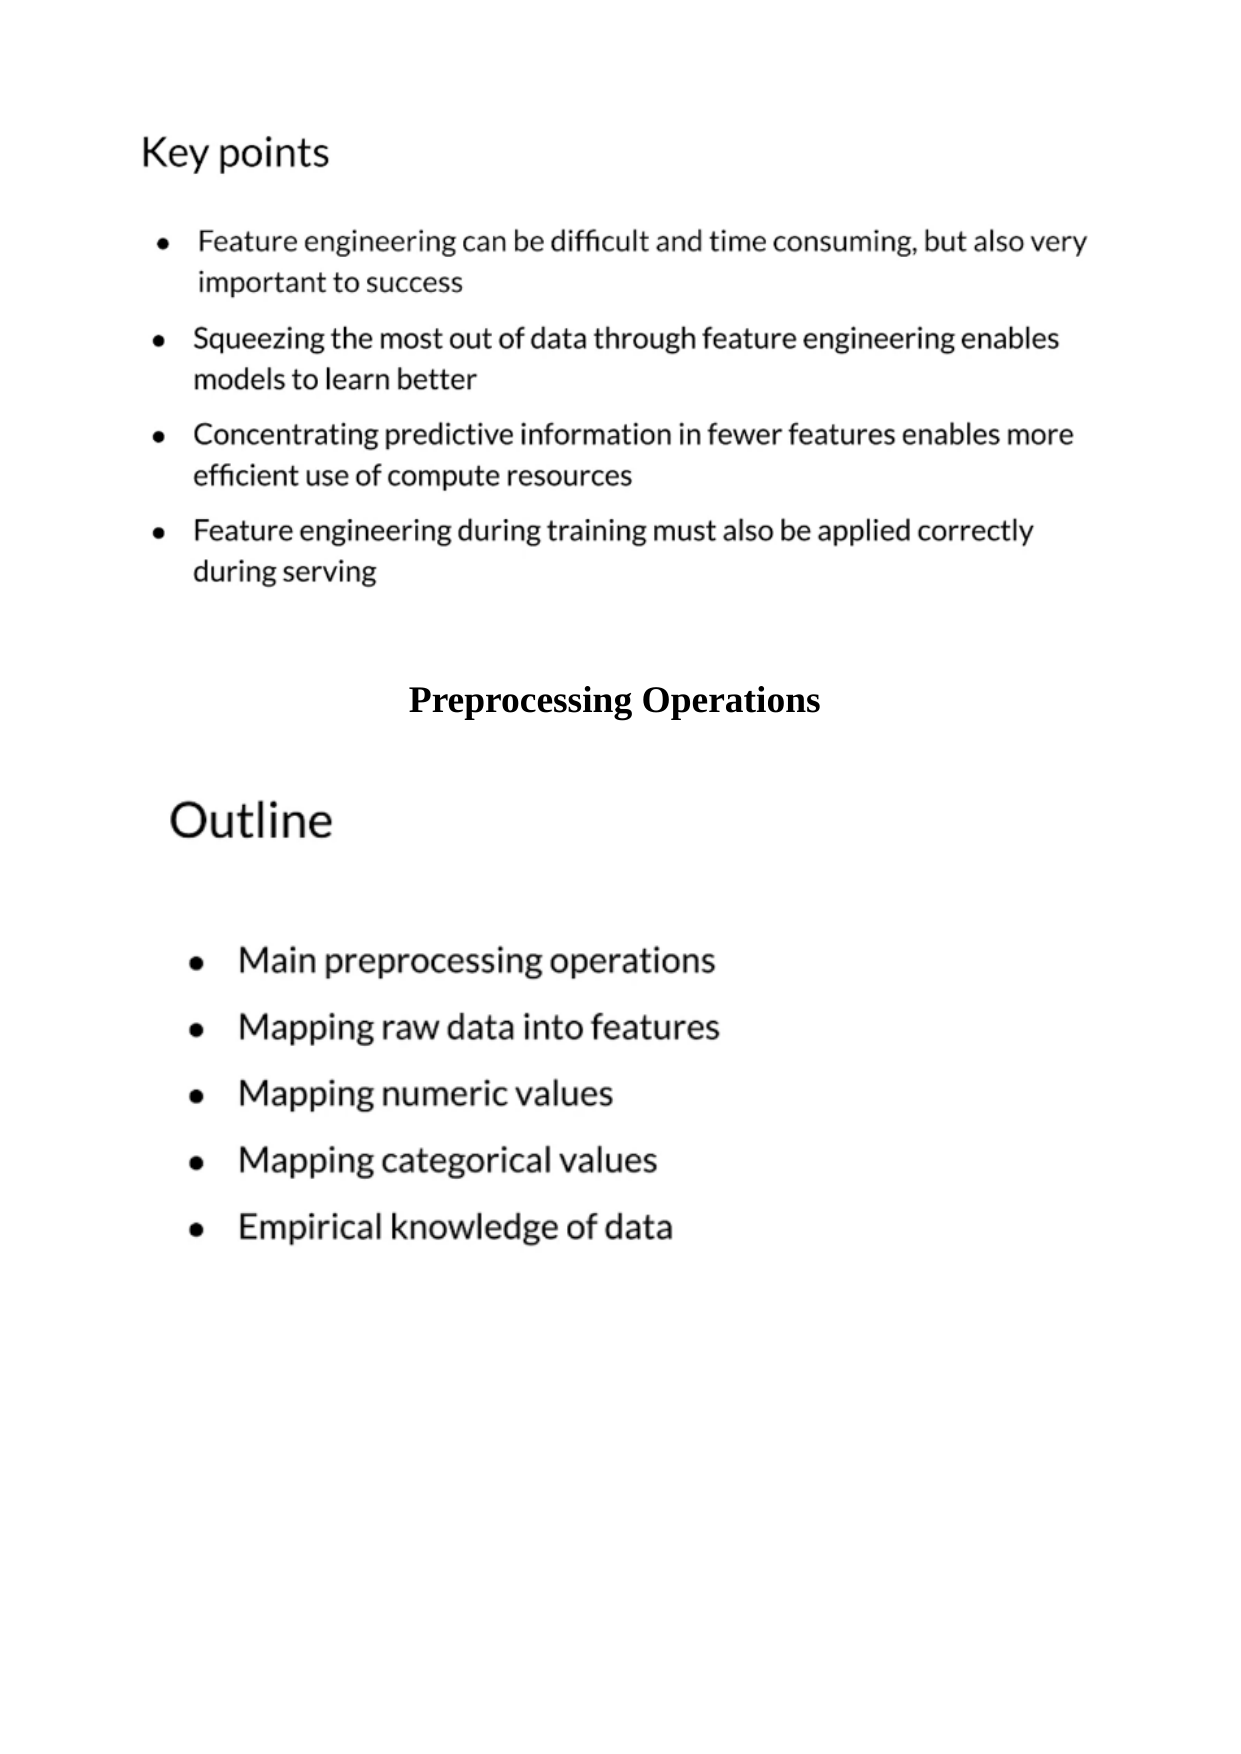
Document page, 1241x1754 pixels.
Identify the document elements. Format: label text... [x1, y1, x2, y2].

picture [144, 780, 1096, 1262]
picture [118, 118, 1123, 596]
subtitle Preprocessing Operations [118, 678, 1122, 721]
